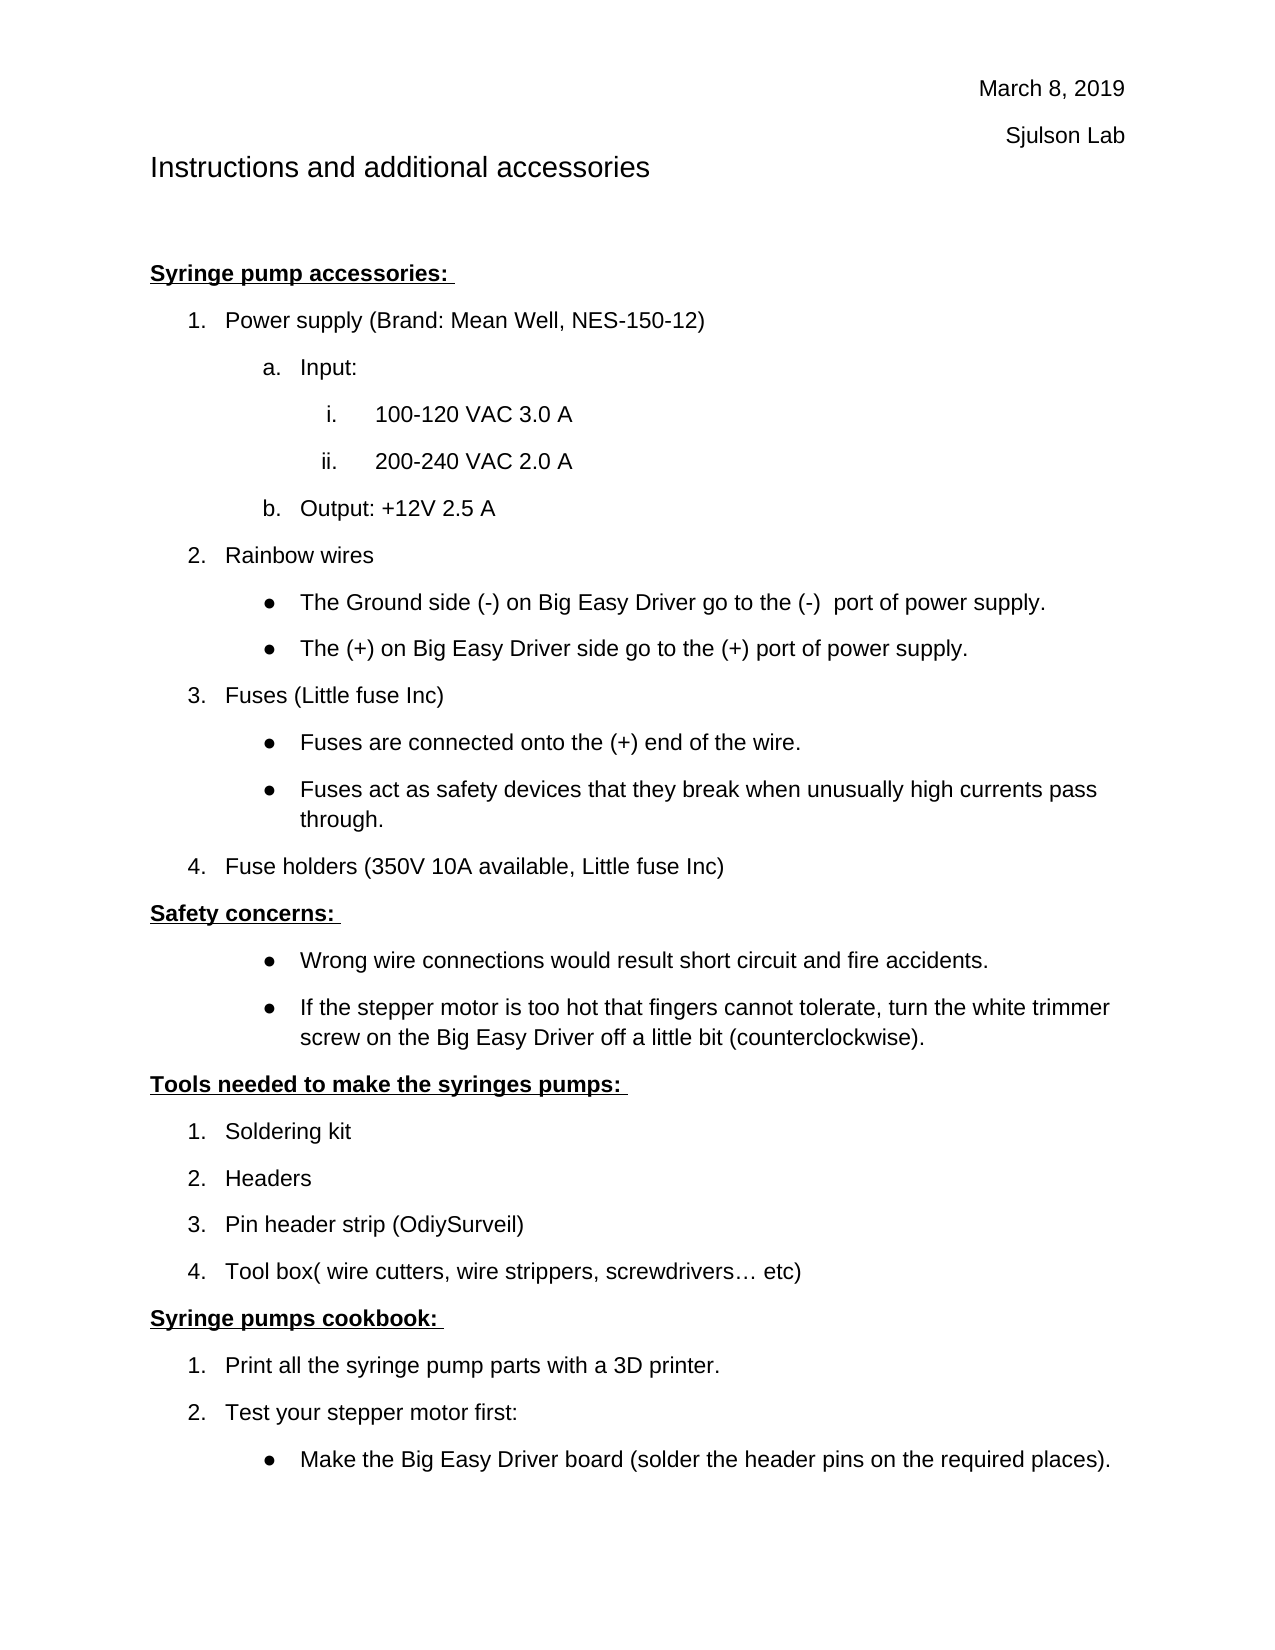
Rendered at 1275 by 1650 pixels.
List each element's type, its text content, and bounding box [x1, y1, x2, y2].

list Input: [262, 354, 1125, 381]
list Print all the syringe pump parts with a 3D printer. [187, 1352, 1125, 1378]
list Headers [187, 1164, 1125, 1191]
list Fuses (Little fuse Inc) [187, 682, 1125, 709]
text Safety concerns: [150, 900, 1125, 926]
list Power supply (Brand: Mean Well, NES-150-12) [187, 307, 1125, 334]
list Test your stepper motor first: [187, 1399, 1125, 1425]
list The Ground side (-) on Big Easy Driver go to the (-) port of power supply. [262, 588, 1125, 615]
list Fuses act as safety devices that they break when unusually high currents pass through. [262, 776, 1125, 833]
text Syringe pump accessories: [150, 260, 1125, 287]
list If the stepper motor is too hot that fingers cannot tolerate, turn the white trimmer screw on the Big Easy Driver off a little bit (counterclockwise). [262, 994, 1125, 1050]
list Soldering kit [187, 1118, 1125, 1144]
list Make the Big Easy Driver board (solder the header pins on the required places). [262, 1446, 1125, 1472]
list 100-120 VAC 3.0 A [337, 401, 1125, 427]
text Tools needed to make the syringes pumps: [150, 1071, 1125, 1097]
list Tool box( wire cutters, wire strippers, screwdrivers… etc) [187, 1258, 1125, 1285]
list Rainbow wires [187, 542, 1125, 568]
list Fuse holders (350V 10A available, Little fuse Inc) [187, 853, 1125, 879]
list The (+) on Big Easy Driver side go to the (+) port of power supply. [262, 635, 1125, 662]
list Pin header strip (OdiySurveil) [187, 1211, 1125, 1238]
list 200-240 VAC 2.0 A [337, 448, 1125, 474]
list Wrong wire connections would result short circuit and fire accidents. [262, 947, 1125, 973]
list Output: +12V 2.5 A [262, 495, 1125, 521]
list Fuses are connected onto the (+) end of the wire. [262, 729, 1125, 756]
text Instructions and additional accessories [150, 150, 1125, 183]
text Syringe pumps cookbook: [150, 1305, 1125, 1332]
